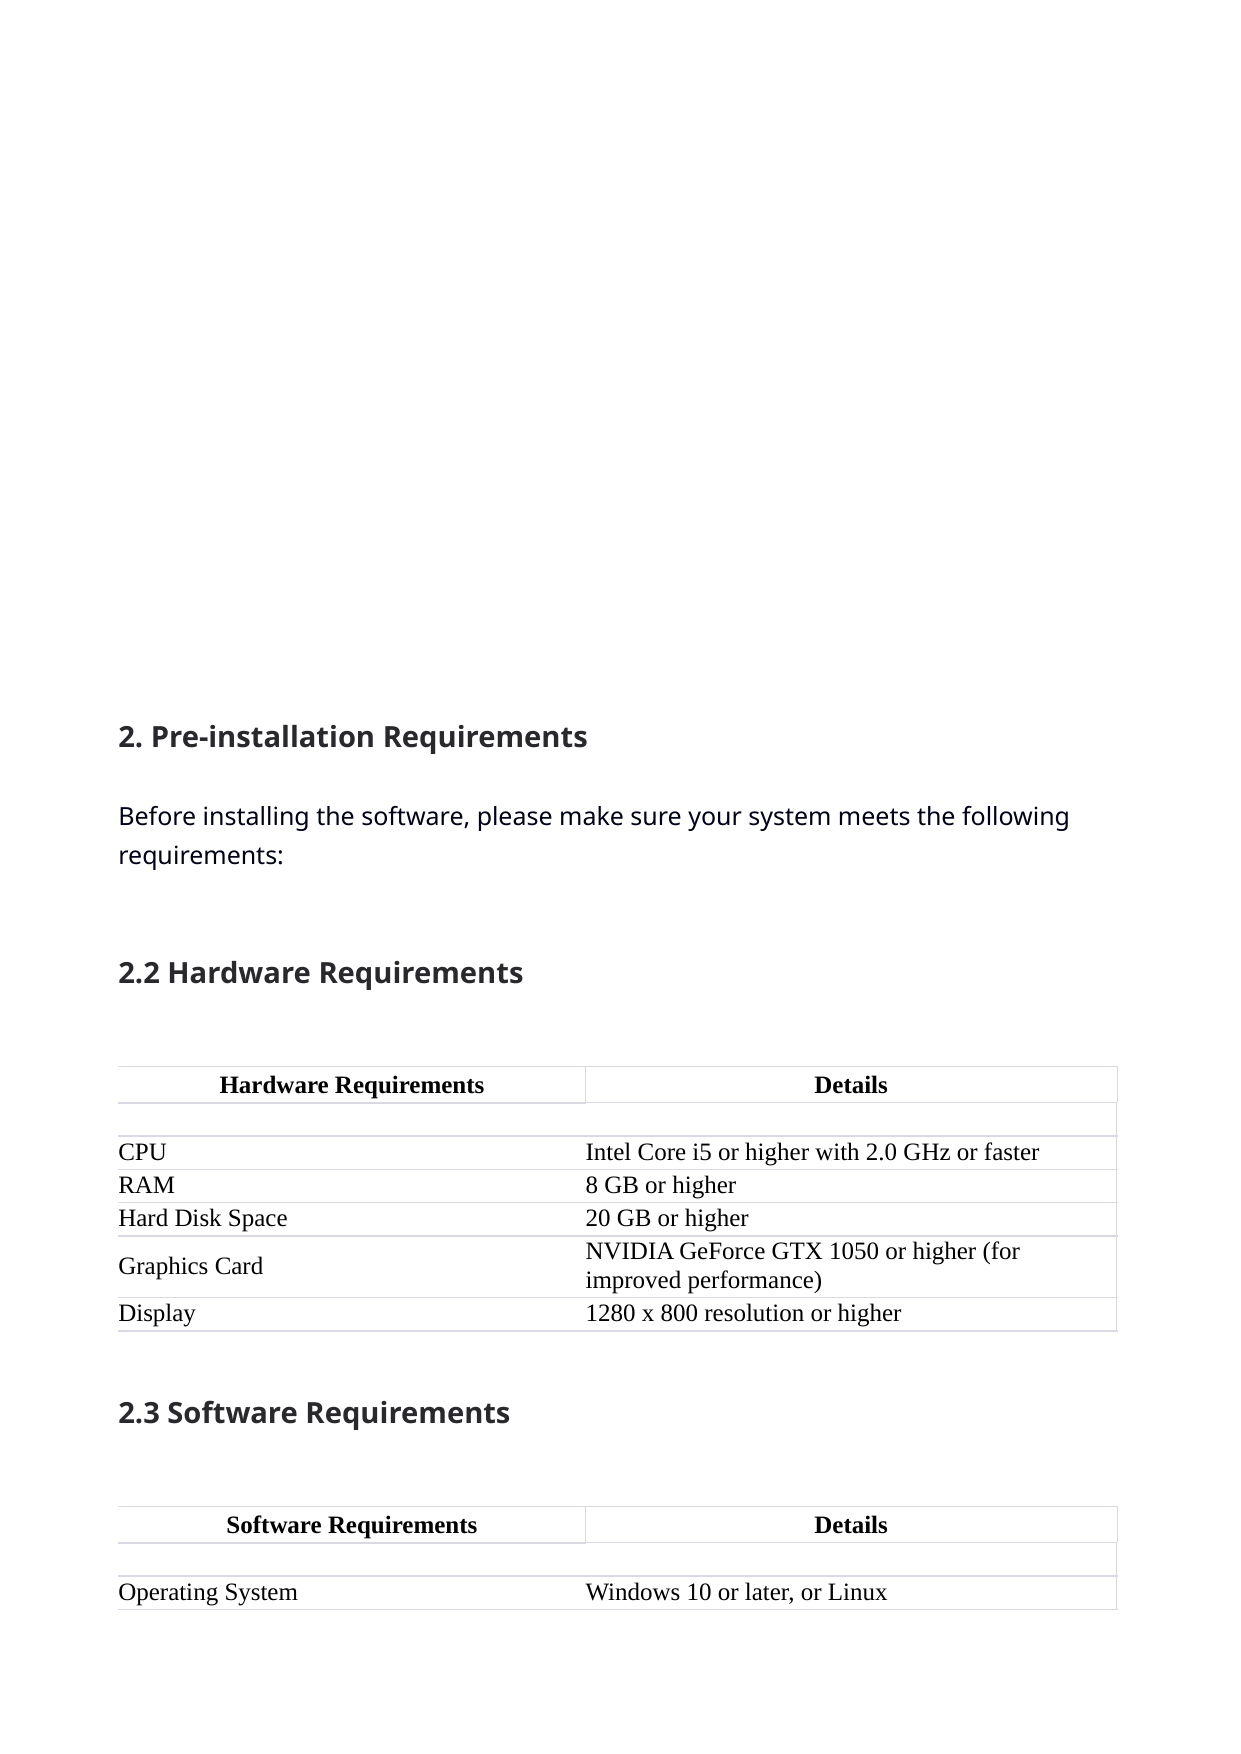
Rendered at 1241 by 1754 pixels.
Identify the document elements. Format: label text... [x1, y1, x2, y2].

table_header Details [586, 1507, 1117, 1542]
table_cell [585, 1103, 1116, 1135]
table_cell CPU [118, 1137, 585, 1168]
table_cell NVIDIA GeForce GTX 1050 or higher (for improved performance) [585, 1237, 1116, 1297]
text 2.2 Hardware Requirements [118, 952, 1122, 992]
table_header Hardware Requirements [118, 1067, 585, 1102]
table_cell RAM [118, 1170, 585, 1202]
table_cell [118, 1544, 585, 1575]
table_cell Hard Disk Space [118, 1203, 585, 1235]
table_cell Intel Core i5 or higher with 2.0 GHz or faster [585, 1137, 1116, 1168]
subtitle 2. Pre-installation Requirements [118, 716, 1122, 756]
table_cell Display [118, 1298, 585, 1330]
text Before installing the software, please make sure your system meets the following requirements: [118, 799, 1122, 872]
table_header Details [586, 1067, 1117, 1102]
table_cell Graphics Card [118, 1237, 585, 1297]
table_cell Windows 10 or later, or Linux [585, 1577, 1116, 1608]
table_cell Operating System [118, 1577, 585, 1608]
table_cell 1280 x 800 resolution or higher [585, 1298, 1116, 1330]
table_cell [585, 1543, 1116, 1575]
table_cell 8 GB or higher [585, 1170, 1116, 1202]
text 2.3 Software Requirements [118, 1392, 1122, 1432]
table_cell [118, 1104, 585, 1135]
table_cell 20 GB or higher [585, 1203, 1116, 1235]
table_header Software Requirements [118, 1507, 585, 1542]
